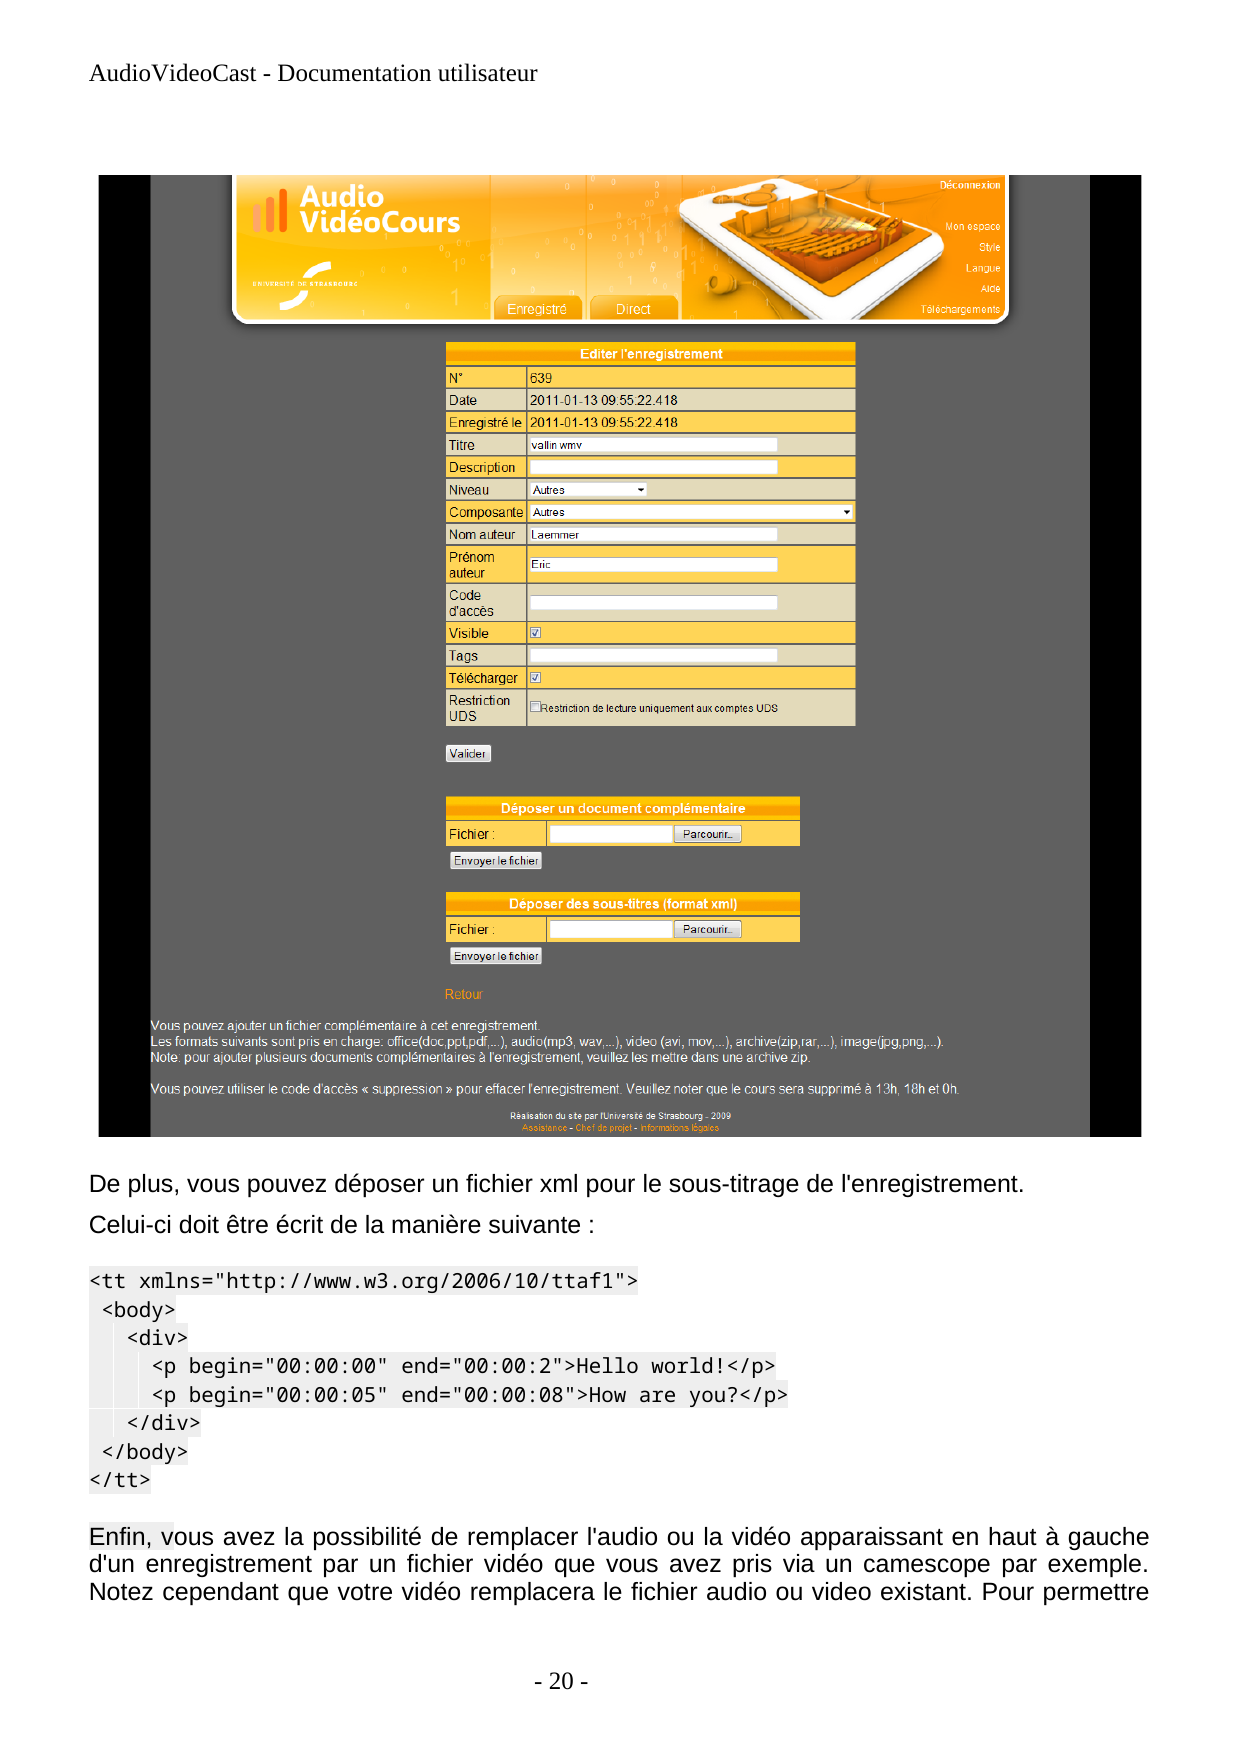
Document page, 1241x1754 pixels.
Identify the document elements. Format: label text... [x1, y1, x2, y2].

text <p begin="00:00:05" end="00:00:08">How are you?</p> [88, 1380, 1152, 1408]
text <body> [88, 1295, 1152, 1323]
picture [98, 175, 1142, 1137]
text </tt> [88, 1465, 1152, 1494]
text </body> [88, 1437, 1152, 1465]
text Celui-ci doit être écrit de la manière suivante : [88, 1211, 1152, 1239]
text <div> [88, 1323, 1152, 1352]
text </div> [88, 1408, 1152, 1437]
text Enfin, vous avez la possibilité de remplacer l'audio ou la vidéo apparaissant en haut à gauche d'un enregistrement par un fichier vidéo que vous avez pris via un camescope par exemple. Notez cependant que votre vidéo remplacera le fichier audio ou video existant. Pour permettre [88, 1522, 1152, 1606]
text <tt xmlns="http://www.w3.org/2006/10/ttaf1"> [88, 1266, 1152, 1295]
text <p begin="00:00:00" end="00:00:2">Hello world!</p> [88, 1352, 1152, 1380]
text De plus, vous pouvez déposer un fichier xml pour le sous-titrage de l'enregistrement. [88, 1170, 1152, 1198]
